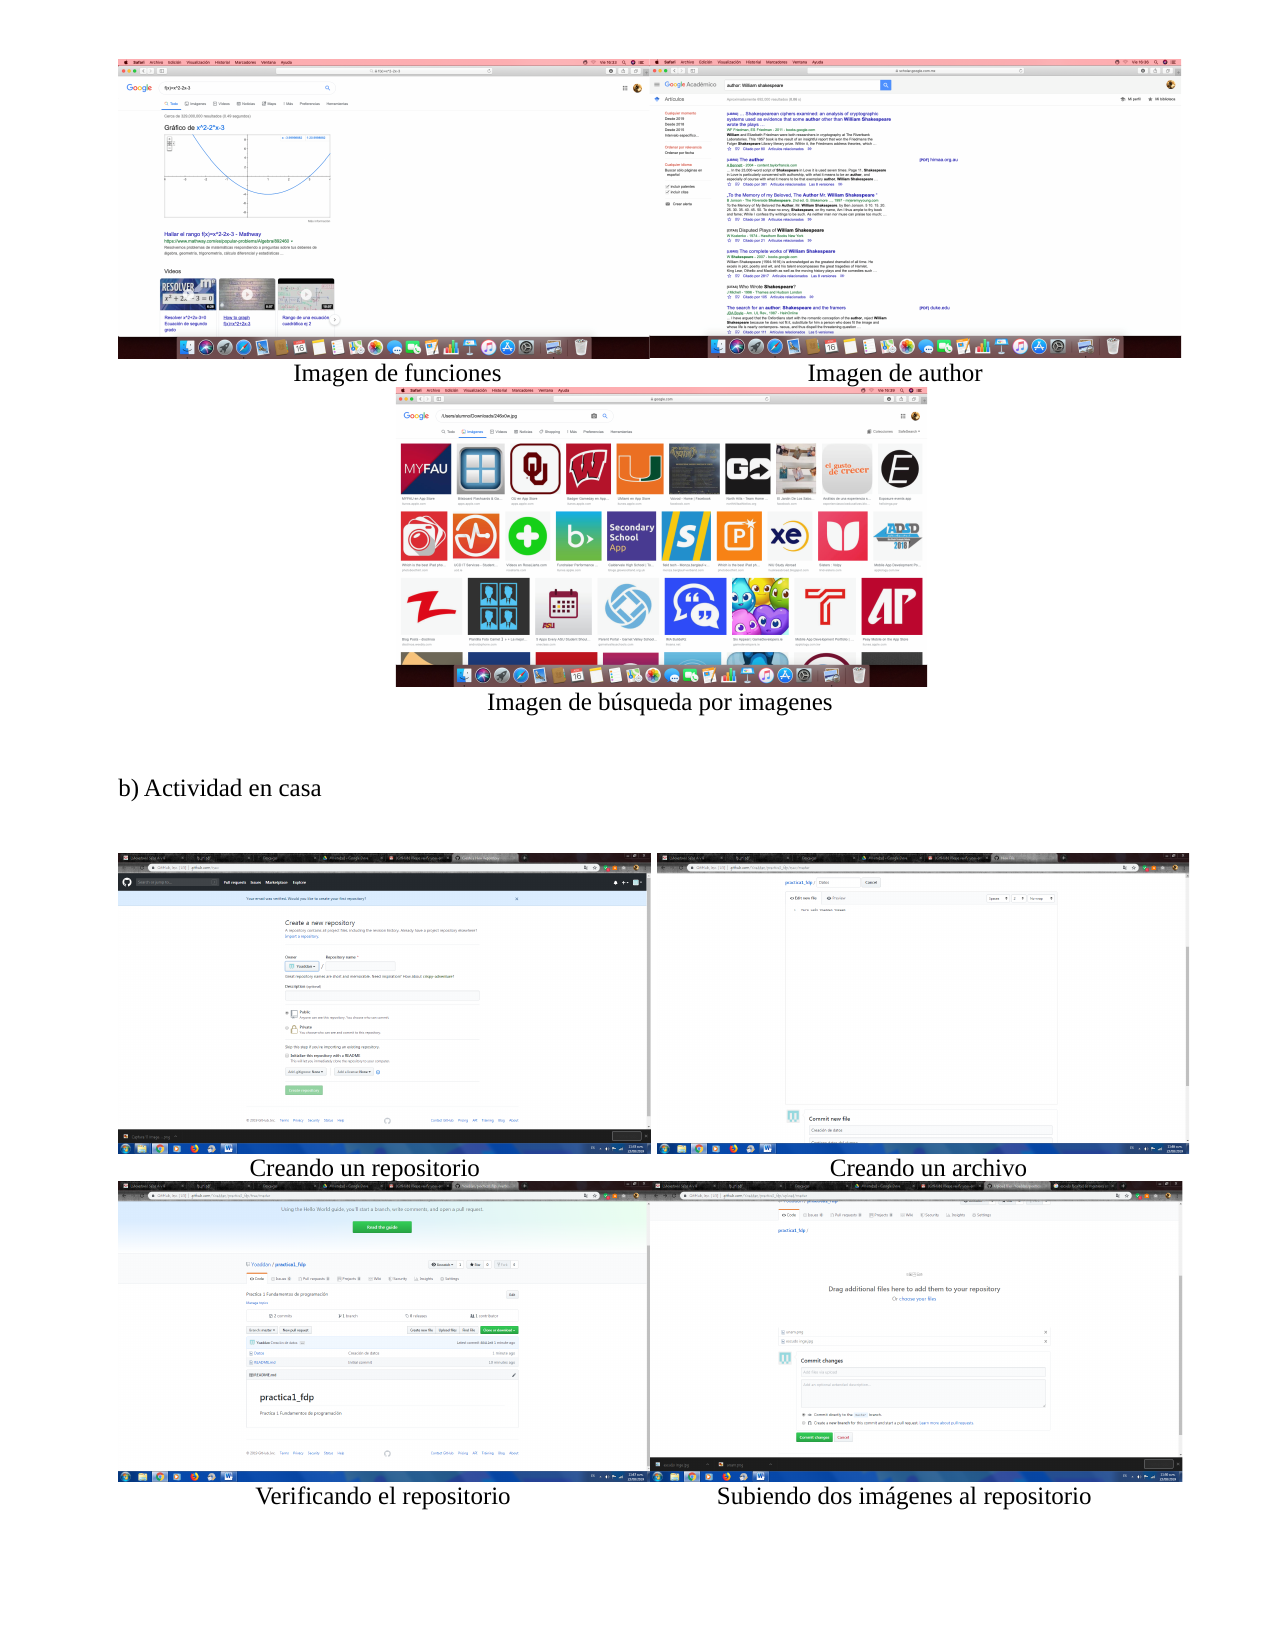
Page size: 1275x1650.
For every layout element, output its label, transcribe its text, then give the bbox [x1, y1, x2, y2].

text Imagen de búsqueda por imagenes [118, 687, 1205, 715]
text Imagen de funciones Imagen de author [118, 358, 1205, 387]
text Verificando el repositorio Subiendo dos imágenes al repositorio [118, 1481, 1205, 1510]
text Creando un repositorio Creando un archivo [118, 1153, 1205, 1182]
text b) Actividad en casa [118, 773, 1205, 802]
